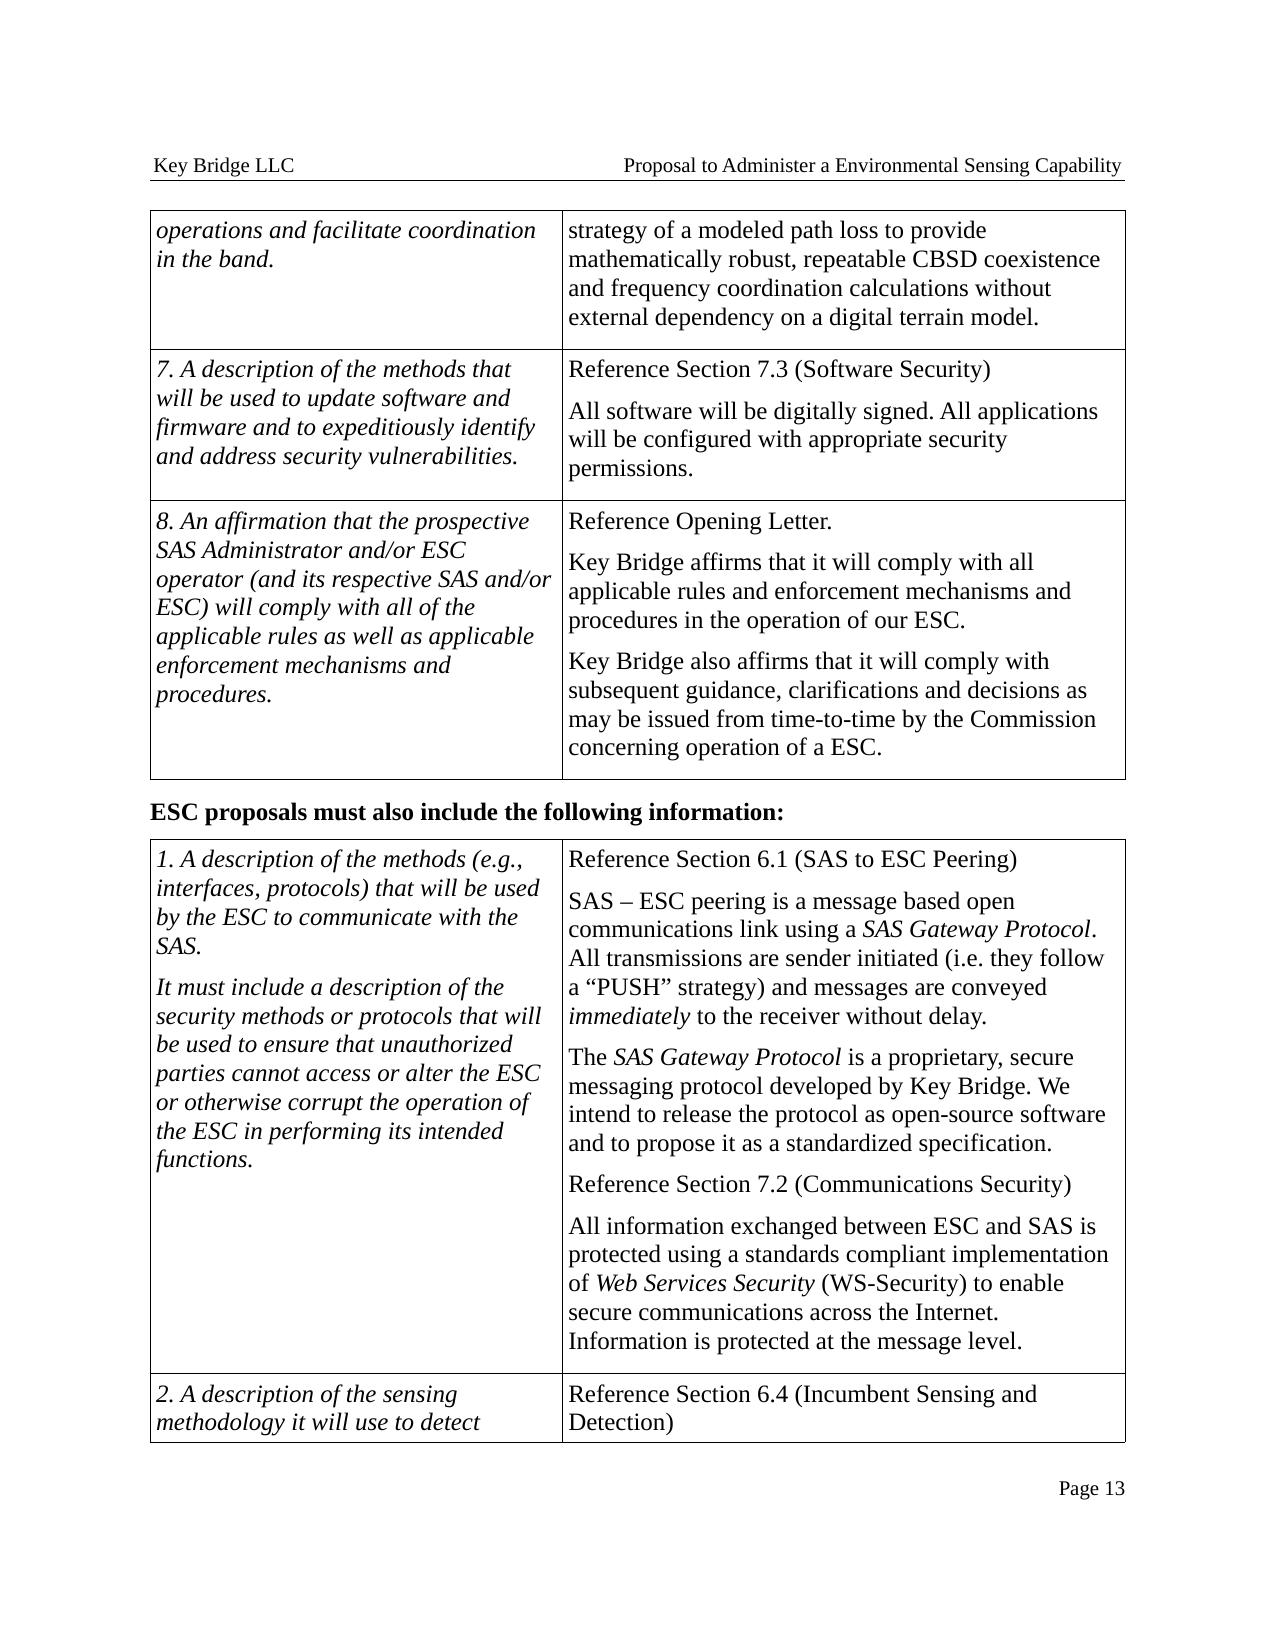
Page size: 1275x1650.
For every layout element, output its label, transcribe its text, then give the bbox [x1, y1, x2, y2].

table_cell Reference Opening Letter. Key Bridge affirms that it will comply with all applicable rules and enforcement mechanisms and procedures in the operation of our ESC. Key Bridge also affirms that it will comply with subsequent guidance, clarifications and decisions as may be issued from time-to-time by the Commission concerning operation of a ESC. [563, 501, 1125, 779]
table_cell Reference Section 7.3 (Software Security) All software will be digitally signed. All applications will be configured with appropriate security permissions. [563, 350, 1125, 500]
text ESC proposals must also include the following information: [150, 797, 1125, 826]
table_cell 2. A description of the sensing methodology it will use to detect [151, 1374, 562, 1442]
table_cell 8. An affirmation that the prospective SAS Administrator and/or ESC operator (and its respective SAS and/or ESC) will comply with all of the applicable rules as well as applicable enforcement mechanisms and procedures. [151, 501, 562, 779]
table_header Reference Section 6.1 (SAS to ESC Peering) SAS – ESC peering is a message based open communications link using a SAS Gateway Protocol. All transmissions are sender initiated (i.e. they follow a “PUSH” strategy) and messages are conveyed immediately to the receiver without delay. The SAS Gateway Protocol is a proprietary, secure messaging protocol developed by Key Bridge. We intend to release the protocol as open-source software and to propose it as a standardized specification. Reference Section 7.2 (Communications Security) All information exchanged between ESC and SAS is protected using a standards compliant implementation of Web Services Security (WS-Security) to enable secure communications across the Internet. Information is protected at the message level. [563, 840, 1125, 1373]
table_cell Reference Section 6.4 (Incumbent Sensing and Detection) [563, 1374, 1125, 1442]
table_header 1. A description of the methods (e.g., interfaces, protocols) that will be used by the ESC to communicate with the SAS. It must include a description of the security methods or protocols that will be used to ensure that unauthorized parties cannot access or alter the ESC or otherwise corrupt the operation of the ESC in performing its intended functions. [151, 840, 562, 1373]
table_cell operations and facilitate coordination in the band. [151, 211, 562, 349]
table_cell 7. A description of the methods that will be used to update software and firmware and to expeditiously identify and address security vulnerabilities. [151, 350, 562, 500]
table_cell strategy of a modeled path loss to provide mathematically robust, repeatable CBSD coexistence and frequency coordination calculations without external dependency on a digital terrain model. [563, 211, 1125, 349]
